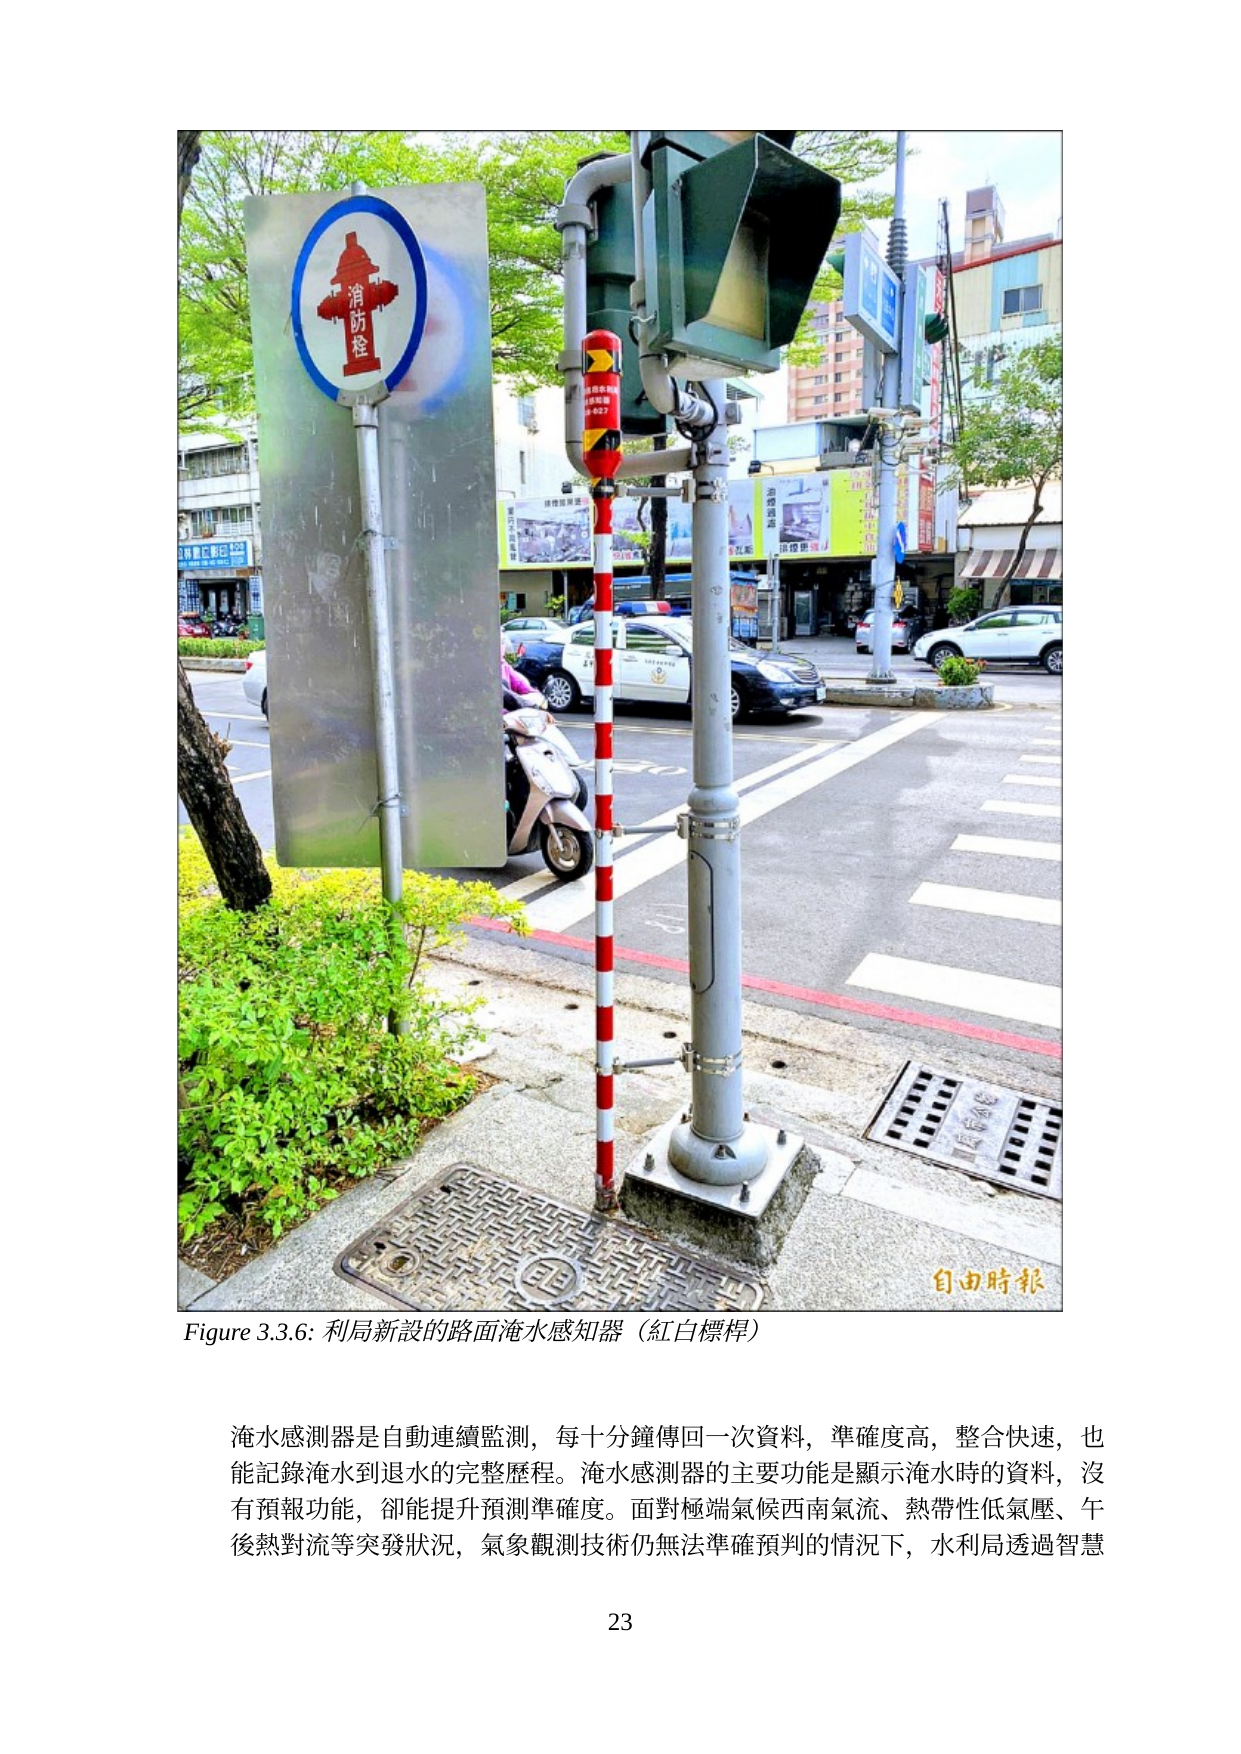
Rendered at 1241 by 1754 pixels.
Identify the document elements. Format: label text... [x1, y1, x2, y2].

picture [177, 130, 1063, 1312]
list Figure 3.3.6: 利局新設的路面淹水感知器（紅白標桿） [177, 1312, 1063, 1348]
list 淹水感測器是自動連續監測，每十分鐘傳回一次資料，準確度高，整合快速，也能記錄淹水到退水的完整歷程。淹水感測器的主要功能是顯示淹水時的資料，沒有預報功能，卻能提升預測準確度。面對極端氣候西南氣流、熱帶性低氣壓、午後熱對流等突發狀況，氣象觀測技術仍無法準確預判的情況下，水利局透過智慧 [193, 1418, 1122, 1561]
